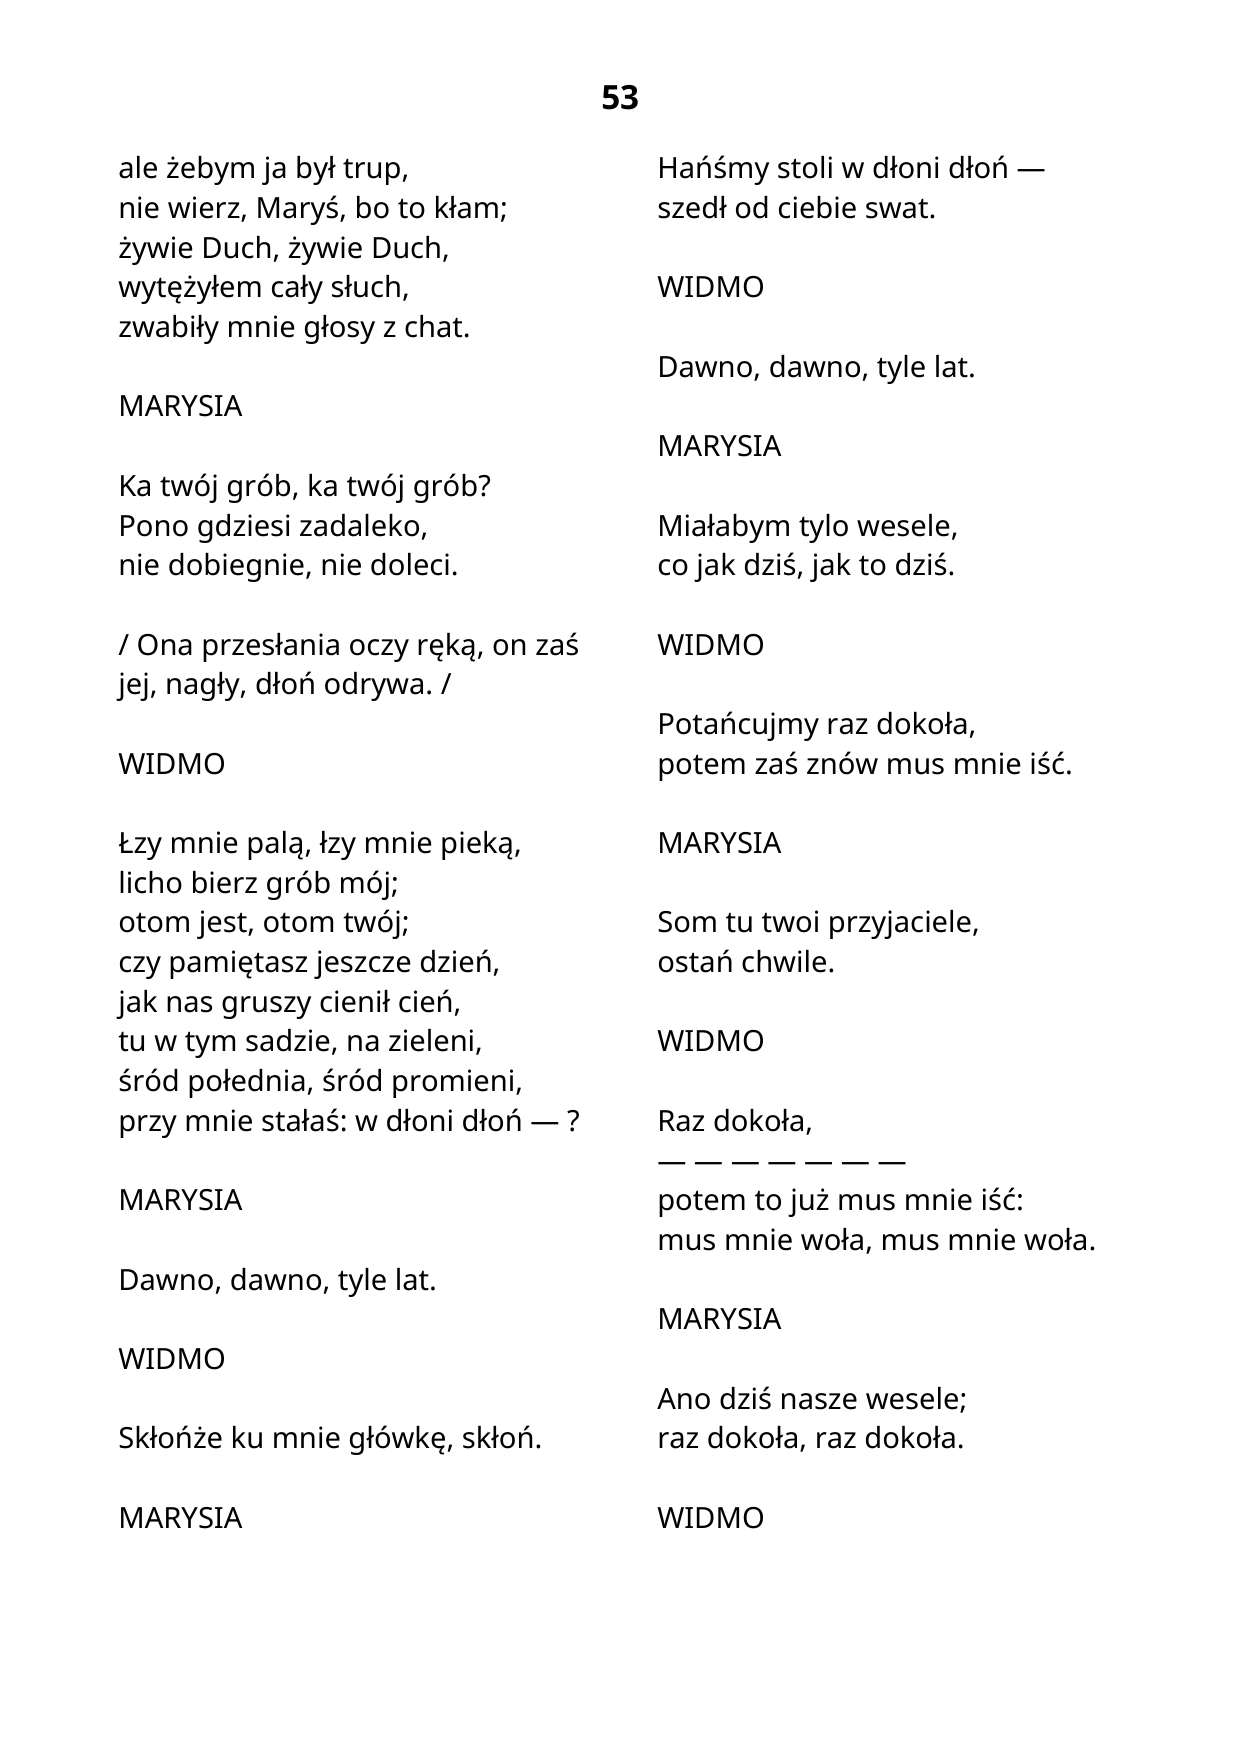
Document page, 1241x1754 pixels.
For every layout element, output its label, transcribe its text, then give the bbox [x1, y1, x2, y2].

text WIDMO [657, 1497, 1122, 1537]
text WIDMO [118, 1338, 583, 1378]
text potem zaś znów mus mnie iść. [657, 743, 1122, 783]
text szedł od ciebie swat. [657, 187, 1122, 227]
text zwabiły mnie głosy z chat. [118, 306, 583, 346]
text ostań chwile. [657, 941, 1122, 981]
text tu w tym sadzie, na zieleni, [118, 1021, 583, 1060]
text Ka twój grób, ka twój grób? [118, 465, 583, 505]
text Łzy mnie palą, łzy mnie pieką, [118, 822, 583, 862]
text MARYSIA [118, 1179, 583, 1219]
text Skłońże ku mnie główkę, skłoń. [118, 1418, 583, 1457]
text Som tu twoi przyjaciele, [657, 902, 1122, 941]
text WIDMO [657, 624, 1122, 663]
text raz dokoła, raz dokoła. [657, 1418, 1122, 1457]
text przy mnie stałaś: w dłoni dłoń — ? [118, 1100, 583, 1140]
text licho bierz grób mój; [118, 862, 583, 902]
text MARYSIA [118, 386, 583, 425]
text MARYSIA [657, 1298, 1122, 1338]
text Raz dokoła, [657, 1100, 1122, 1140]
text czy pamiętasz jeszcze dzień, [118, 941, 583, 981]
text WIDMO [657, 1021, 1122, 1060]
text MARYSIA [657, 425, 1122, 465]
text nie dobiegnie, nie doleci. [118, 544, 583, 584]
text MARYSIA [118, 1497, 583, 1537]
text WIDMO [657, 267, 1122, 306]
text żywie Duch, żywie Duch, [118, 227, 583, 267]
text mus mnie woła, mus mnie woła. [657, 1219, 1122, 1259]
text nie wierz, Maryś, bo to kłam; [118, 187, 583, 227]
text co jak dziś, jak to dziś. [657, 544, 1122, 584]
text śród połednia, śród promieni, [118, 1060, 583, 1100]
text Ano dziś nasze wesele; [657, 1378, 1122, 1418]
text MARYSIA [657, 822, 1122, 862]
text WIDMO [118, 743, 583, 783]
text wytężyłem cały słuch, [118, 267, 583, 306]
text Dawno, dawno, tyle lat. [118, 1259, 583, 1298]
text Hańśmy stoli w dłoni dłoń — [657, 148, 1122, 187]
text Dawno, dawno, tyle lat. [657, 346, 1122, 386]
text / Ona przesłania oczy ręką, on zaś jej, nagły, dłoń odrywa. / [118, 624, 583, 703]
text Pono gdziesi zadaleko, [118, 505, 583, 544]
text — — — — — — — [657, 1140, 1122, 1179]
text Miałabym tylo wesele, [657, 505, 1122, 544]
text ale żebym ja był trup, [118, 148, 583, 187]
text potem to już mus mnie iść: [657, 1179, 1122, 1219]
text jak nas gruszy cienił cień, [118, 981, 583, 1021]
text Potańcujmy raz dokoła, [657, 703, 1122, 743]
text otom jest, otom twój; [118, 902, 583, 941]
